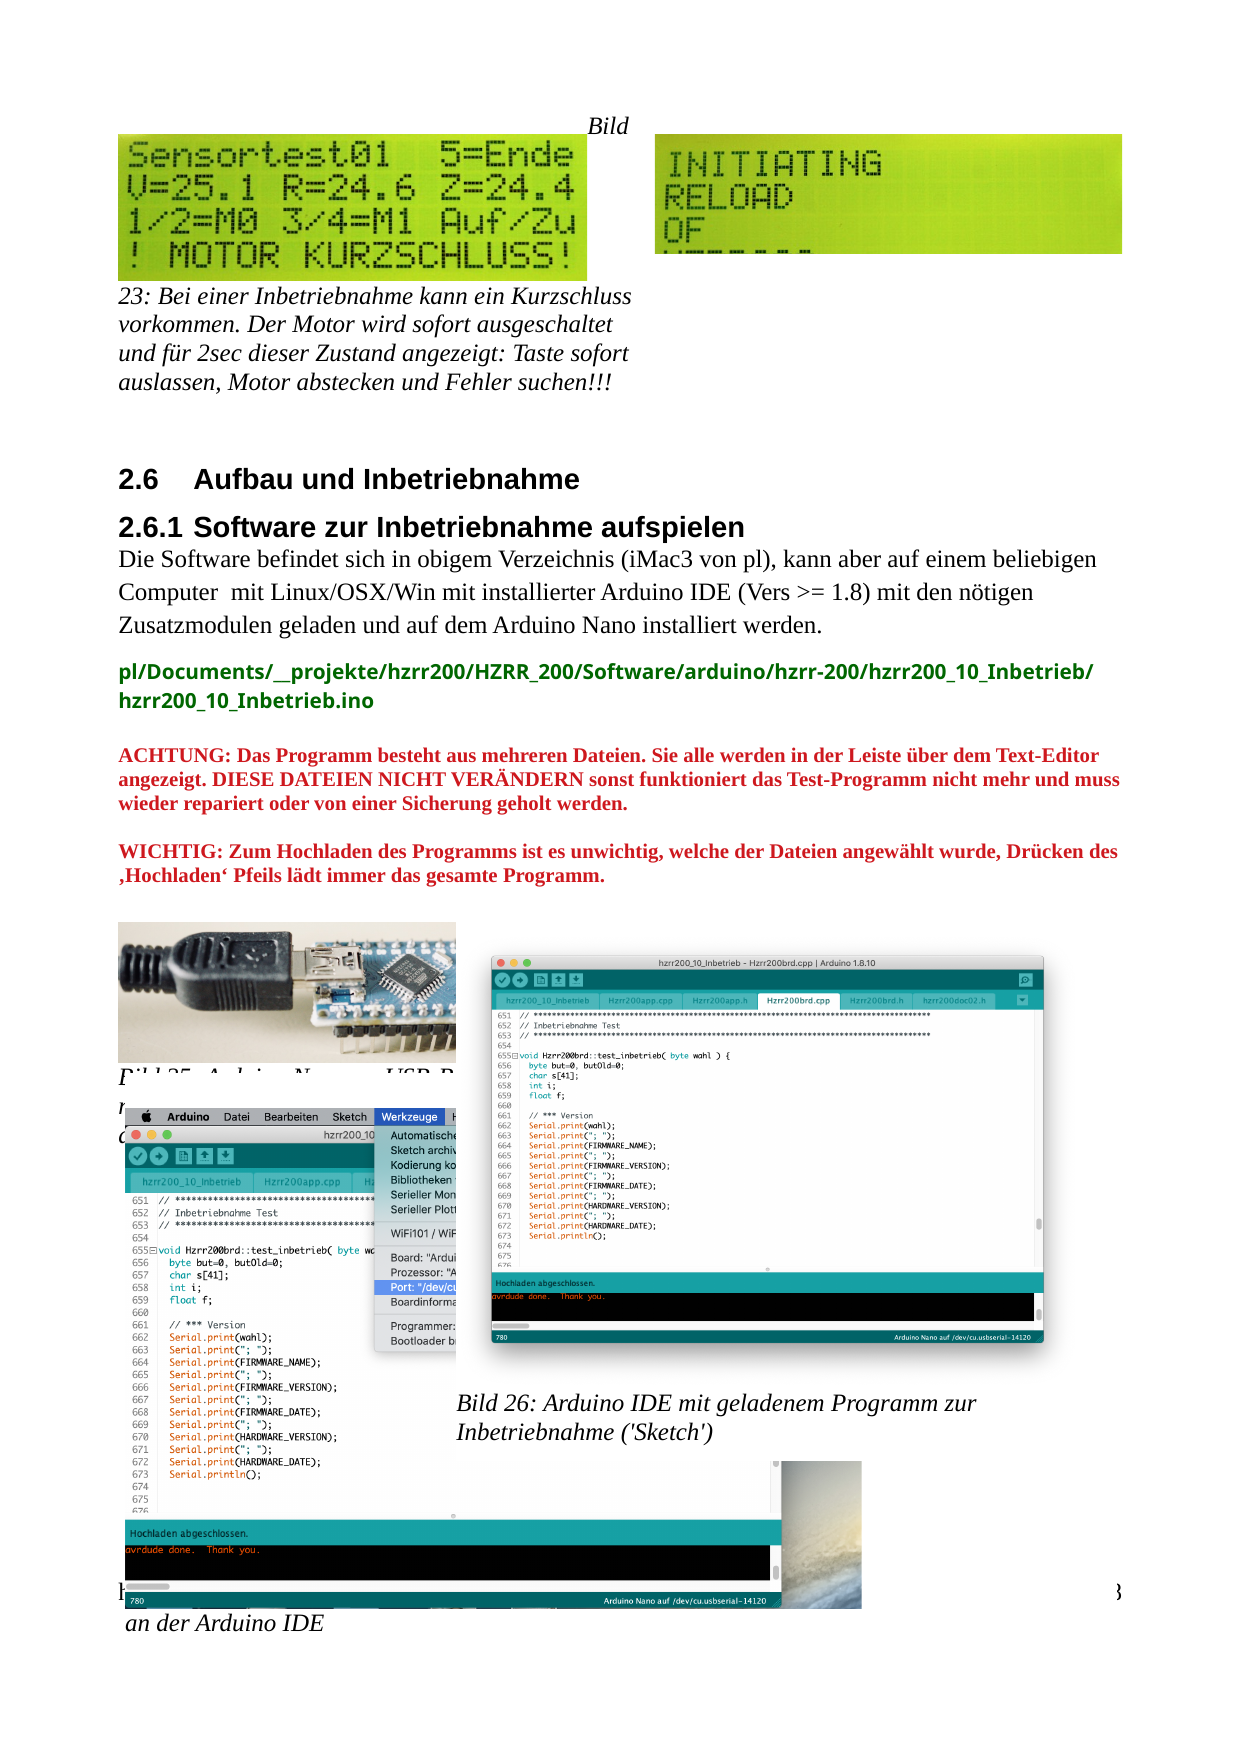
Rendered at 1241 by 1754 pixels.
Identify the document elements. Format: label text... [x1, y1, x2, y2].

text ACHTUNG: Das Programm besteht aus mehreren Dateien. Sie alle werden in der Leiste über dem Text-Editor angezeigt. DIESE DATEIEN NICHT VERÄNDERN sonst funktioniert das Test-Programm nicht mehr und muss wieder repariert oder von einer Sicherung geholt werden. [118, 743, 1122, 815]
text Die Software befindet sich in obigem Verzeichnis (iMac3 von pl), kann aber auf einem beliebigen Computer mit Linux/OSX/Win mit installierter Arduino IDE (Vers >= 1.8) mit den nötigen Zusatzmodulen geladen und auf dem Arduino Nano installiert werden. [118, 544, 1122, 638]
picture [118, 922, 1079, 1609]
text Bild 27: Einstellungen an der Arduino IDE [125, 1461, 1117, 1637]
text Bild 27: Einstellungen an der Arduino IDE [125, 1086, 456, 1108]
text Bild 26: Arduino IDE mit geladenem Programm zur Inbetriebnahme ('Sketch') [456, 909, 1120, 1446]
subtitle Software zur Inbetriebnahme aufspielen [118, 510, 1122, 544]
text Bild 23: Bei einer Inbetriebnahme kann ein Kurzschluss vorkommen. Der Motor wird sofort ausgeschaltet und für 2sec dieser Zustand angezeigt: Taste sofort auslassen, Motor abstecken und Fehler suchen!!! [118, 111, 635, 396]
text Bild 24: Nach Drücken der Taste5 wird kurz dies angezeigt und das Testgerät startet neu. [655, 111, 1122, 134]
picture [654, 134, 1123, 254]
text WICHTIG: Zum Hochladen des Programms ist es unwichtig, welche der Dateien angewählt wurde, Drücken des ‚Hochladen‘ Pfeils lädt immer das gesamte Programm. [118, 839, 1122, 887]
picture [118, 134, 588, 281]
text Bild 25: Arduino Nano an USB-B-mini Stecker zum Programmieren der Inbetriebnahmesoftware [118, 899, 456, 922]
text pl/Documents/__projekte/hzrr200/HZRR_200/Software/arduino/hzrr-200/hzrr200_10_Inbetrieb/hzrr200_10_Inbetrieb.ino [118, 657, 1122, 714]
subtitle Aufbau und Inbetriebnahme [118, 462, 1122, 496]
text Bild 25: Arduino Nano an USB-B-mini Stecker zum Programmieren der Inbetriebnahmesoftware [118, 1063, 456, 1084]
